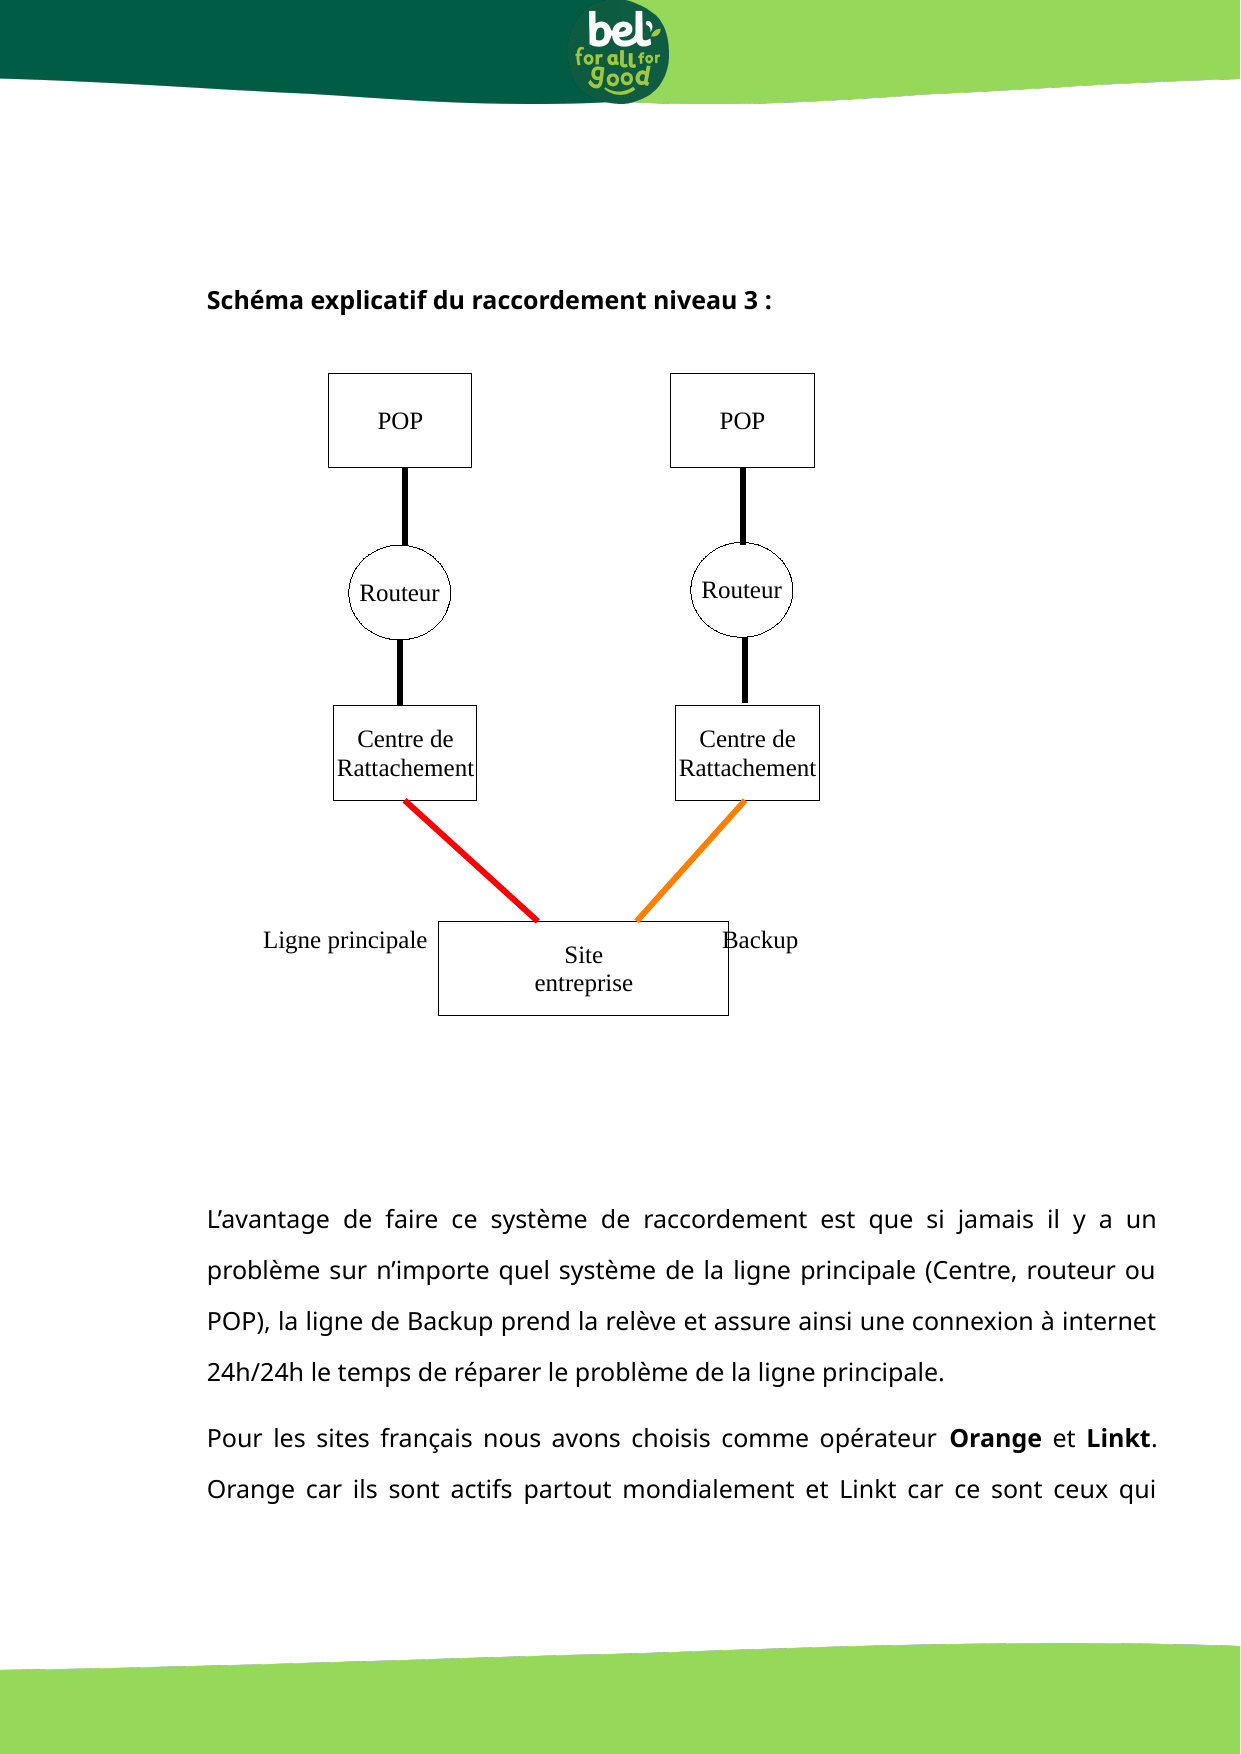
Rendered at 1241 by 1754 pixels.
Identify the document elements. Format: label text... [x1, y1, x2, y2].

picture [0, 0, 1240, 104]
text Pour les sites français nous avons choisis comme opérateur Orange et Linkt. Orange car ils sont actifs partout mondialement et Linkt car ce sont ceux qui proposent les meilleurs services au prix le plus réduis. Nous avons souscris pour des offres FTTO sur nos gros sites et des offres FTTH sur nos plus petits sites. [177, 1373, 1181, 1505]
picture [0, 1643, 1241, 1754]
text L’avantage de faire ce système de raccordement est que si jamais il y a un problème sur n’importe quel système de la ligne principale (Centre, routeur ou POP), la ligne de Backup prend la relève et assure ainsi une connexion à internet 24h/24h le temps de réparer le problème de la ligne principale. [177, 1154, 1181, 1373]
text Schéma explicatif du raccordement niveau 3 : [177, 235, 1181, 317]
